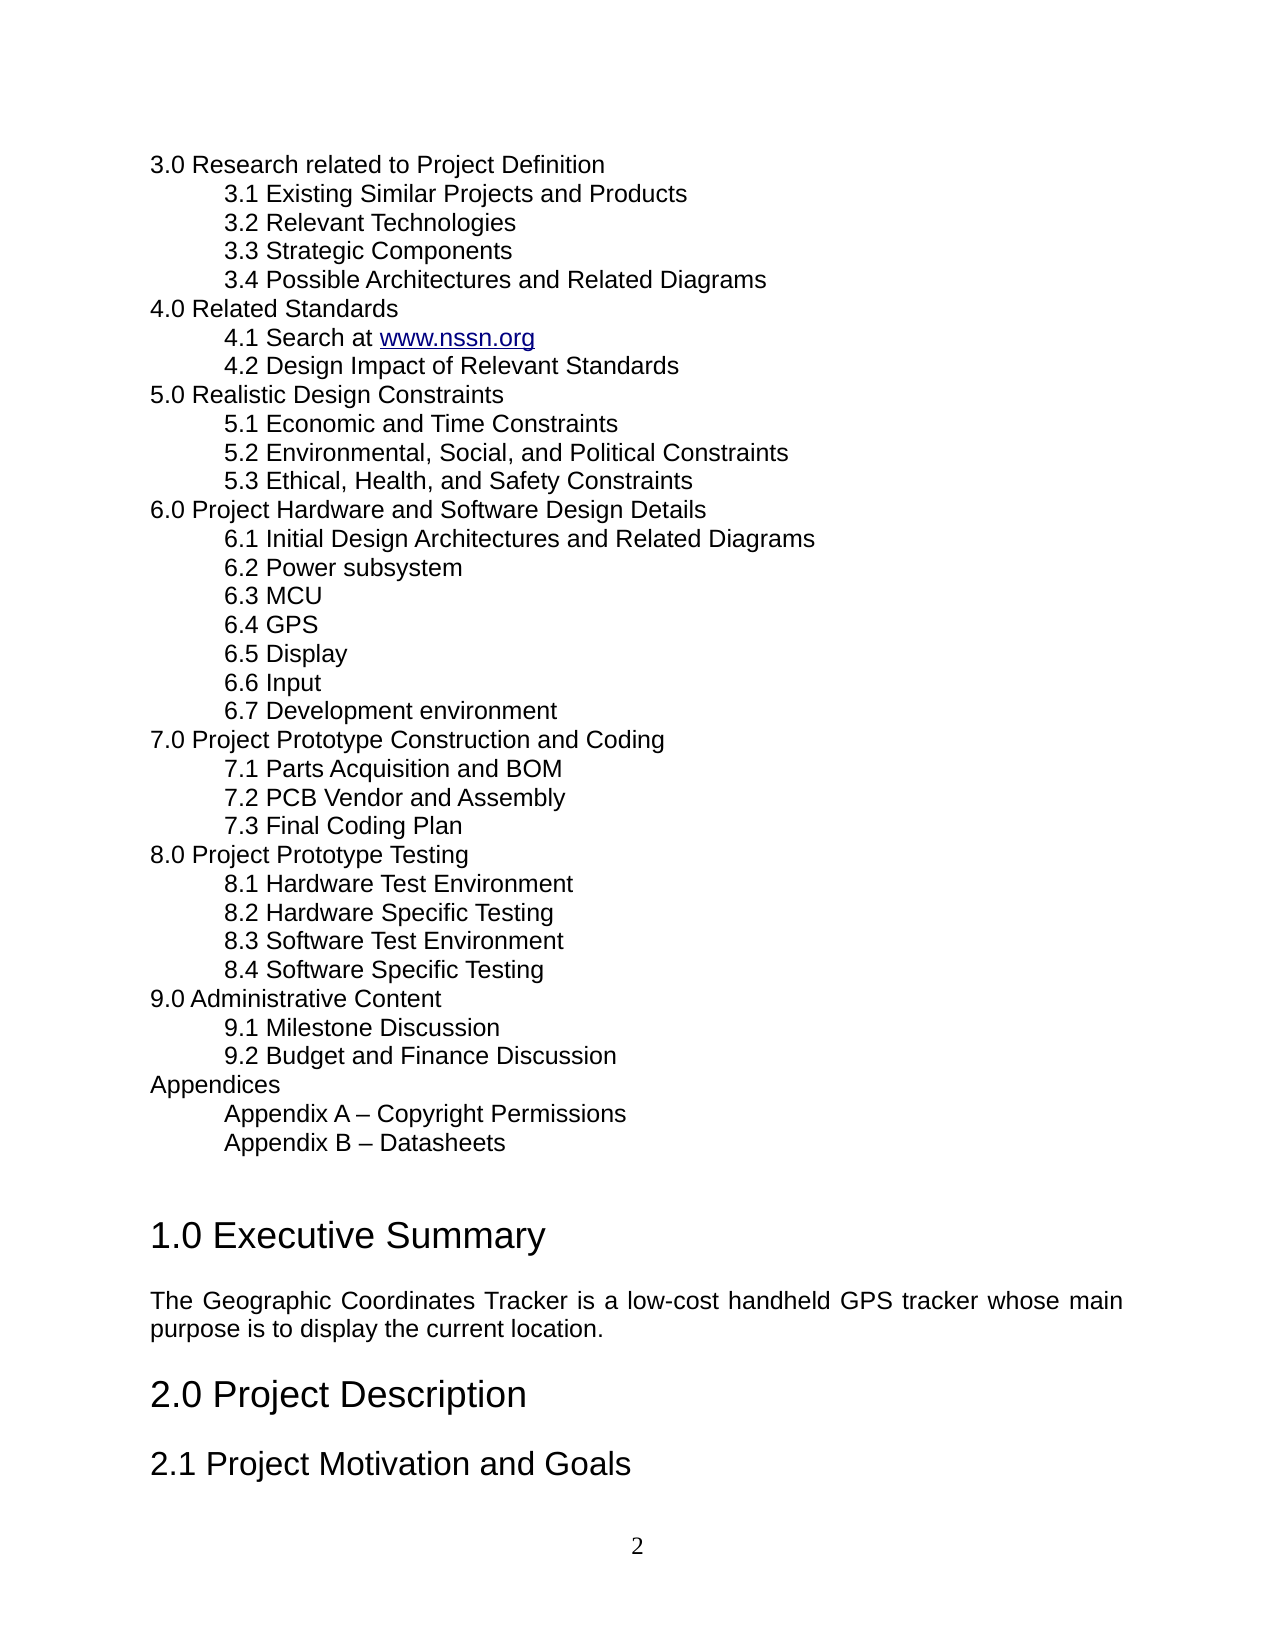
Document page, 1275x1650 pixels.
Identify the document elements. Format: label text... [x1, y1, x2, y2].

text 7.1 Parts Acquisition and BOM [150, 754, 1125, 782]
text 9.1 Milestone Discussion [150, 1012, 1125, 1041]
text 9.0 Administrative Content [150, 984, 1125, 1012]
text Appendix A – Copyright Permissions [150, 1099, 1125, 1127]
text 8.1 Hardware Test Environment [150, 869, 1125, 897]
text 7.3 Final Coding Plan [150, 811, 1125, 840]
text 2.0 Project Description [150, 1372, 1125, 1415]
text 9.2 Budget and Finance Discussion [150, 1041, 1125, 1070]
text 3.2 Relevant Technologies [150, 207, 1125, 236]
text 6.0 Project Hardware and Software Design Details [150, 495, 1125, 524]
text 3.1 Existing Similar Projects and Products [150, 179, 1125, 207]
text 8.4 Software Specific Testing [150, 955, 1125, 984]
text 4.1 Search at www.nssn.org [150, 322, 1125, 351]
text 2.1 Project Motivation and Goals [150, 1444, 1125, 1482]
text 7.0 Project Prototype Construction and Coding [150, 725, 1125, 754]
text 8.2 Hardware Specific Testing [150, 897, 1125, 926]
text 3.4 Possible Architectures and Related Diagrams [150, 265, 1125, 294]
text 5.1 Economic and Time Constraints [150, 409, 1125, 437]
text 5.2 Environmental, Social, and Political Constraints [150, 437, 1125, 466]
text 6.2 Power subsystem [150, 552, 1125, 581]
text 5.0 Realistic Design Constraints [150, 380, 1125, 409]
text 1.0 Executive Summary [150, 1214, 1125, 1257]
text Appendix B – Datasheets [150, 1127, 1125, 1156]
text 3.0 Research related to Project Definition [150, 150, 1125, 179]
text 8.3 Software Test Environment [150, 926, 1125, 955]
text The Geographic Coordinates Tracker is a low-cost handheld GPS tracker whose main purpose is to display the current location. [150, 1286, 1125, 1343]
text 6.6 Input [150, 667, 1125, 696]
text 4.2 Design Impact of Relevant Standards [150, 351, 1125, 380]
text 7.2 PCB Vendor and Assembly [150, 782, 1125, 811]
text 4.0 Related Standards [150, 294, 1125, 322]
text 6.4 GPS [150, 610, 1125, 639]
text 3.3 Strategic Components [150, 236, 1125, 265]
text 6.5 Display [150, 639, 1125, 667]
text 8.0 Project Prototype Testing [150, 840, 1125, 869]
text 6.3 MCU [150, 581, 1125, 610]
text 6.1 Initial Design Architectures and Related Diagrams [150, 524, 1125, 552]
text Appendices [150, 1070, 1125, 1099]
text 6.7 Development environment [150, 696, 1125, 725]
text 5.3 Ethical, Health, and Safety Constraints [150, 466, 1125, 495]
